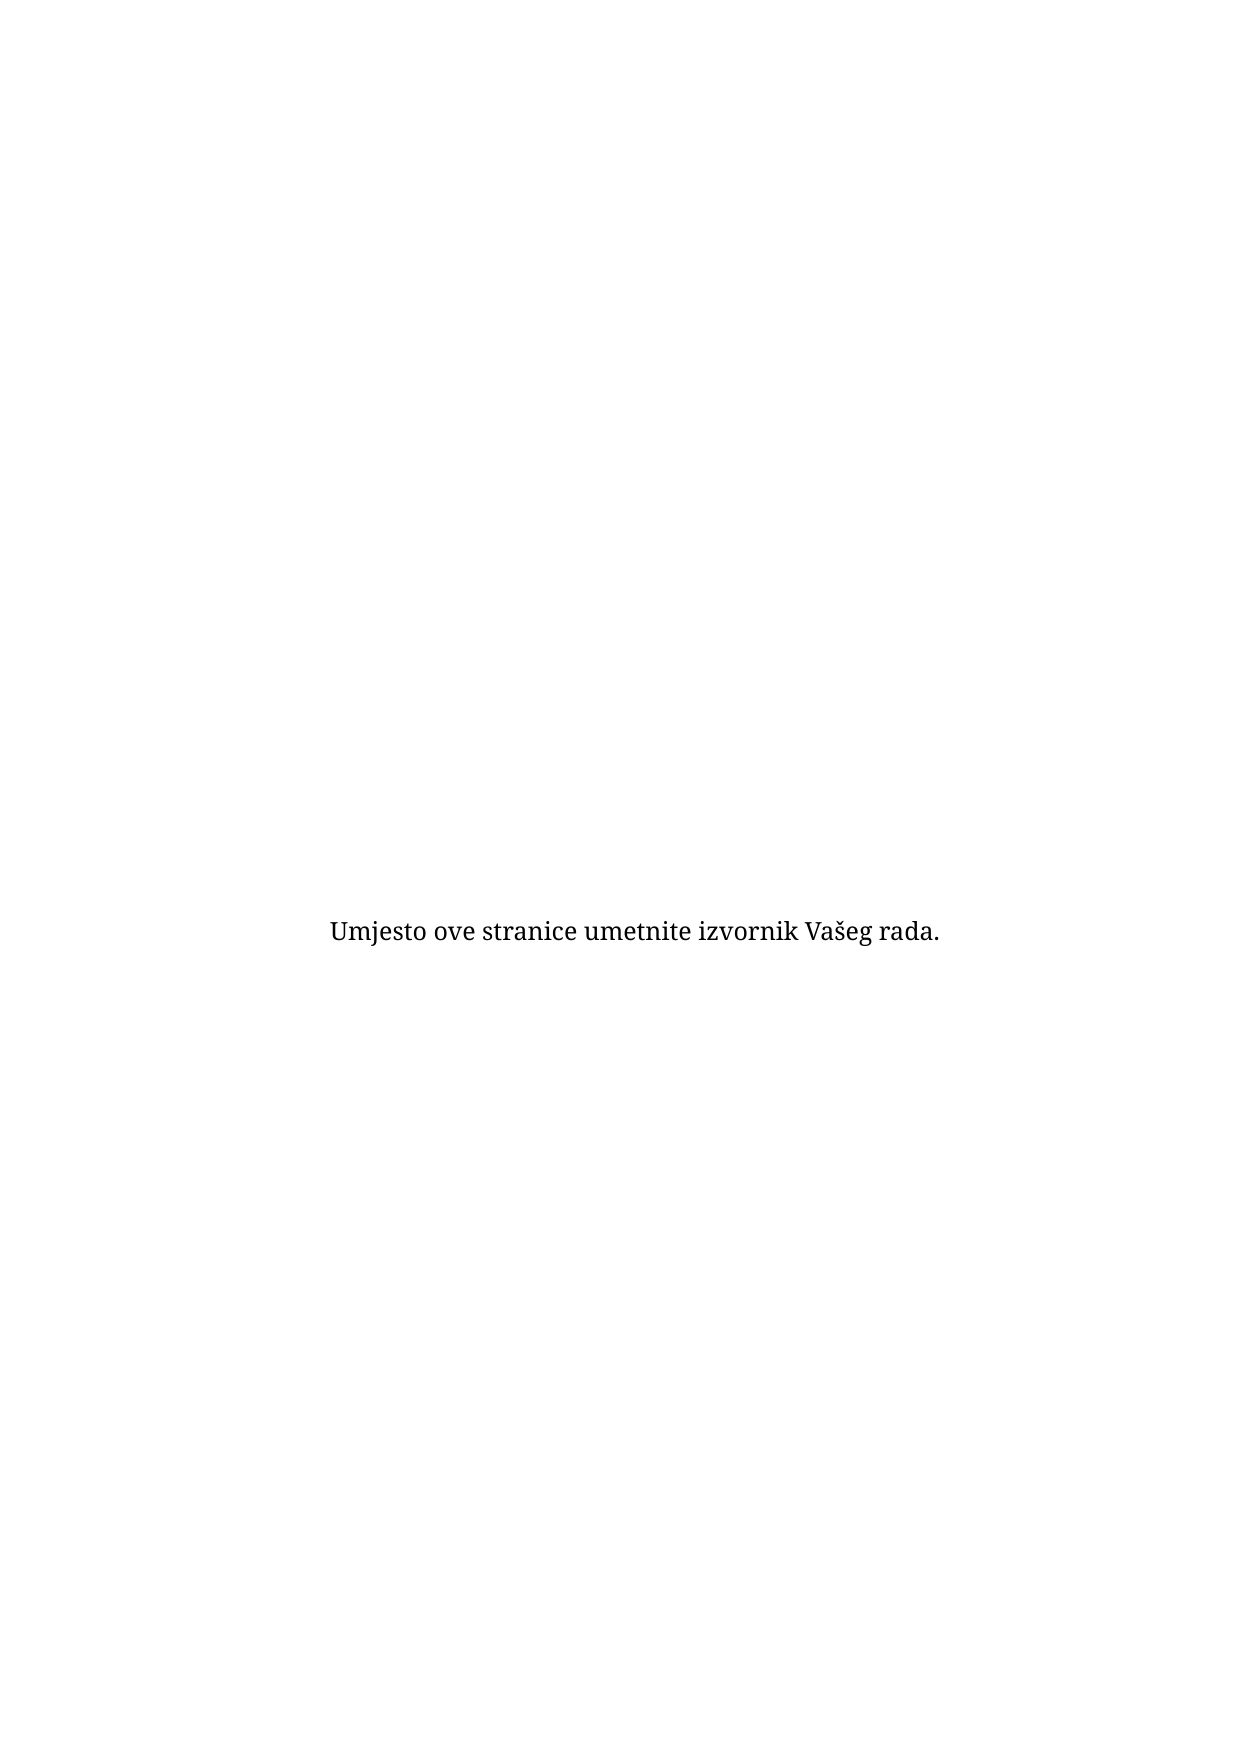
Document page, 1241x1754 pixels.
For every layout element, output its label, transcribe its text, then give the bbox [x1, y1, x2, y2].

text Umjesto ove stranice umetnite izvornik Vašeg rada. [177, 913, 1093, 947]
